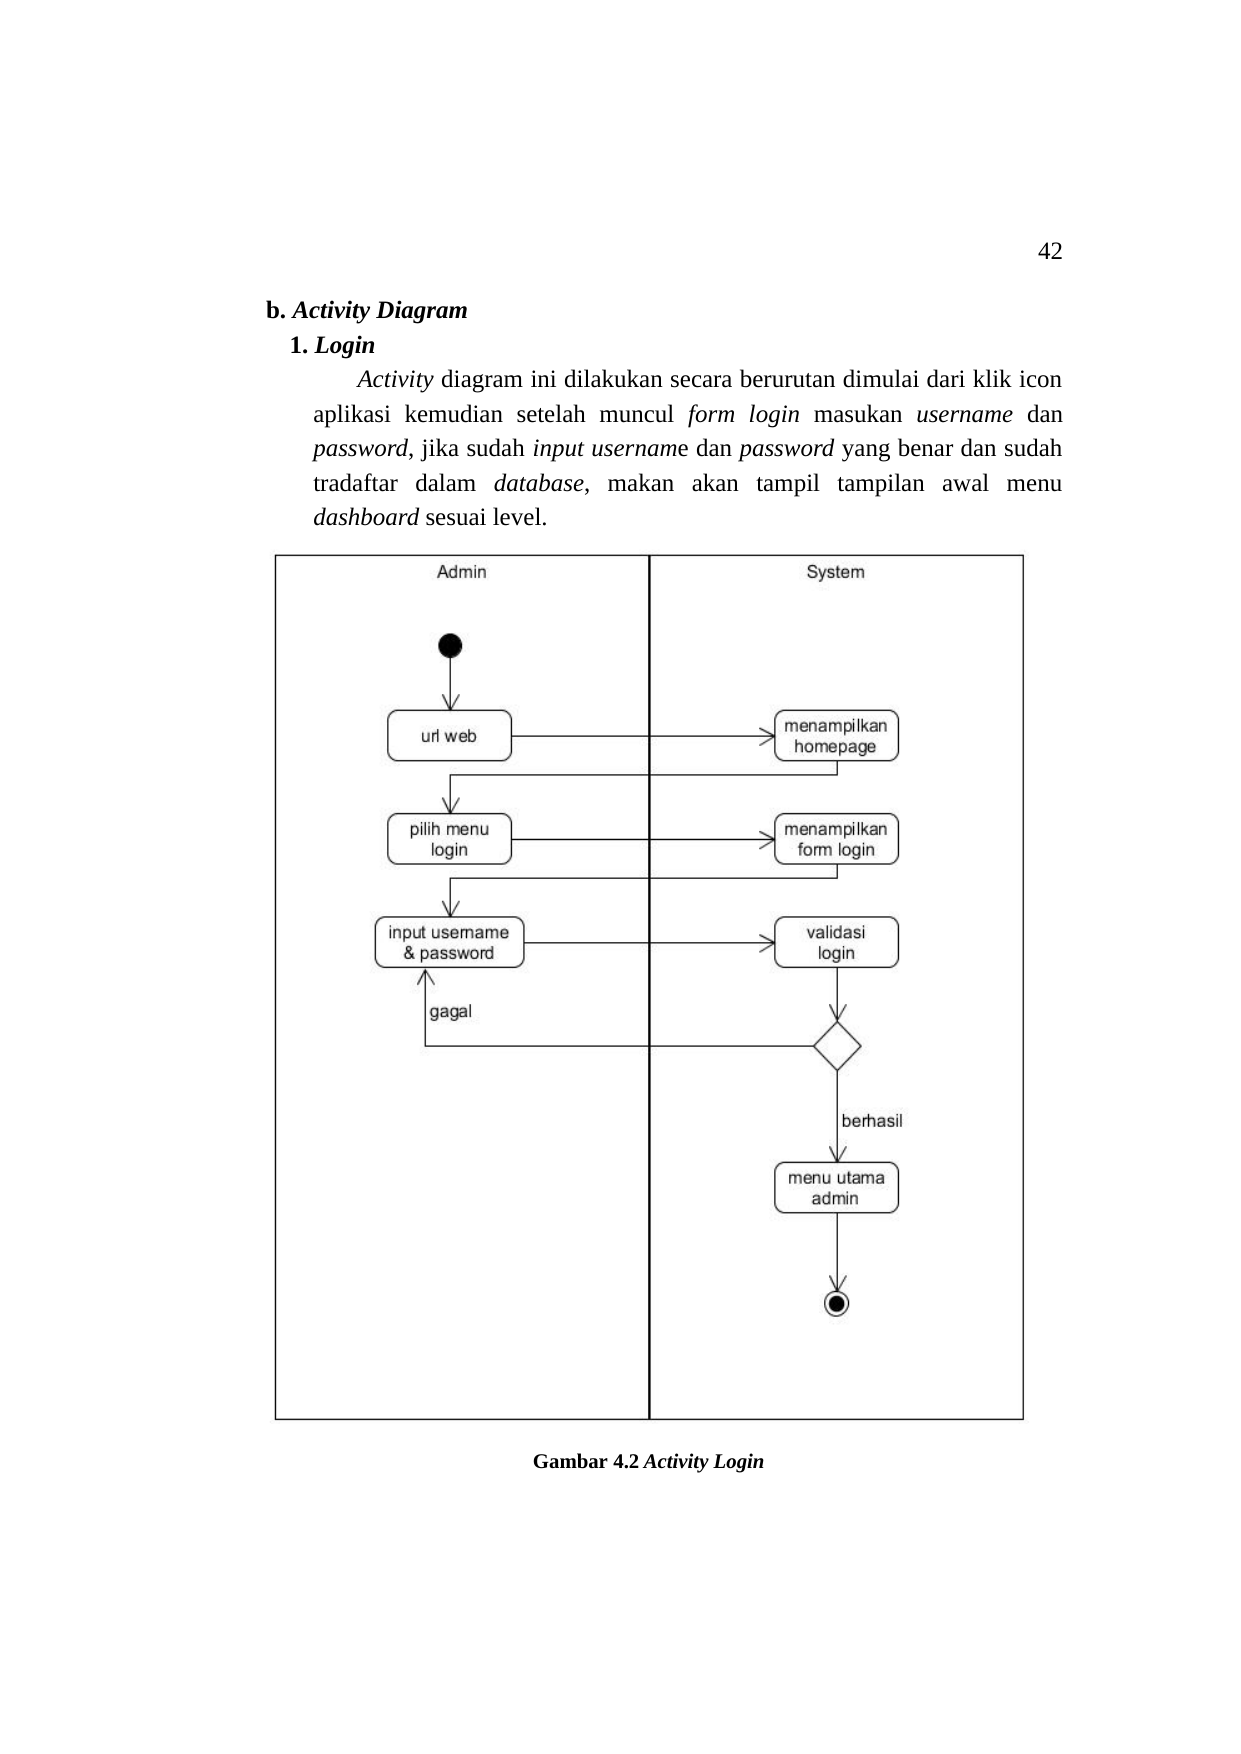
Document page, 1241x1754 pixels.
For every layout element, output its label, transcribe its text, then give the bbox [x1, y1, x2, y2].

text b. Activity Diagram [266, 295, 1063, 324]
text 1. Login [289, 330, 1063, 358]
text Activity diagram ini dilakukan secara berurutan dimulai dari klik icon aplikasi kemudian setelah muncul form login masukan username dan password, jika sudah input username dan password yang benar dan sudah tradaftar dalam database, makan akan tampil tampilan awal menu dashboard sesuai level. [313, 364, 1063, 531]
text Gambar 4.2 Activity Login [251, 1449, 1048, 1473]
picture [251, 549, 1048, 1424]
